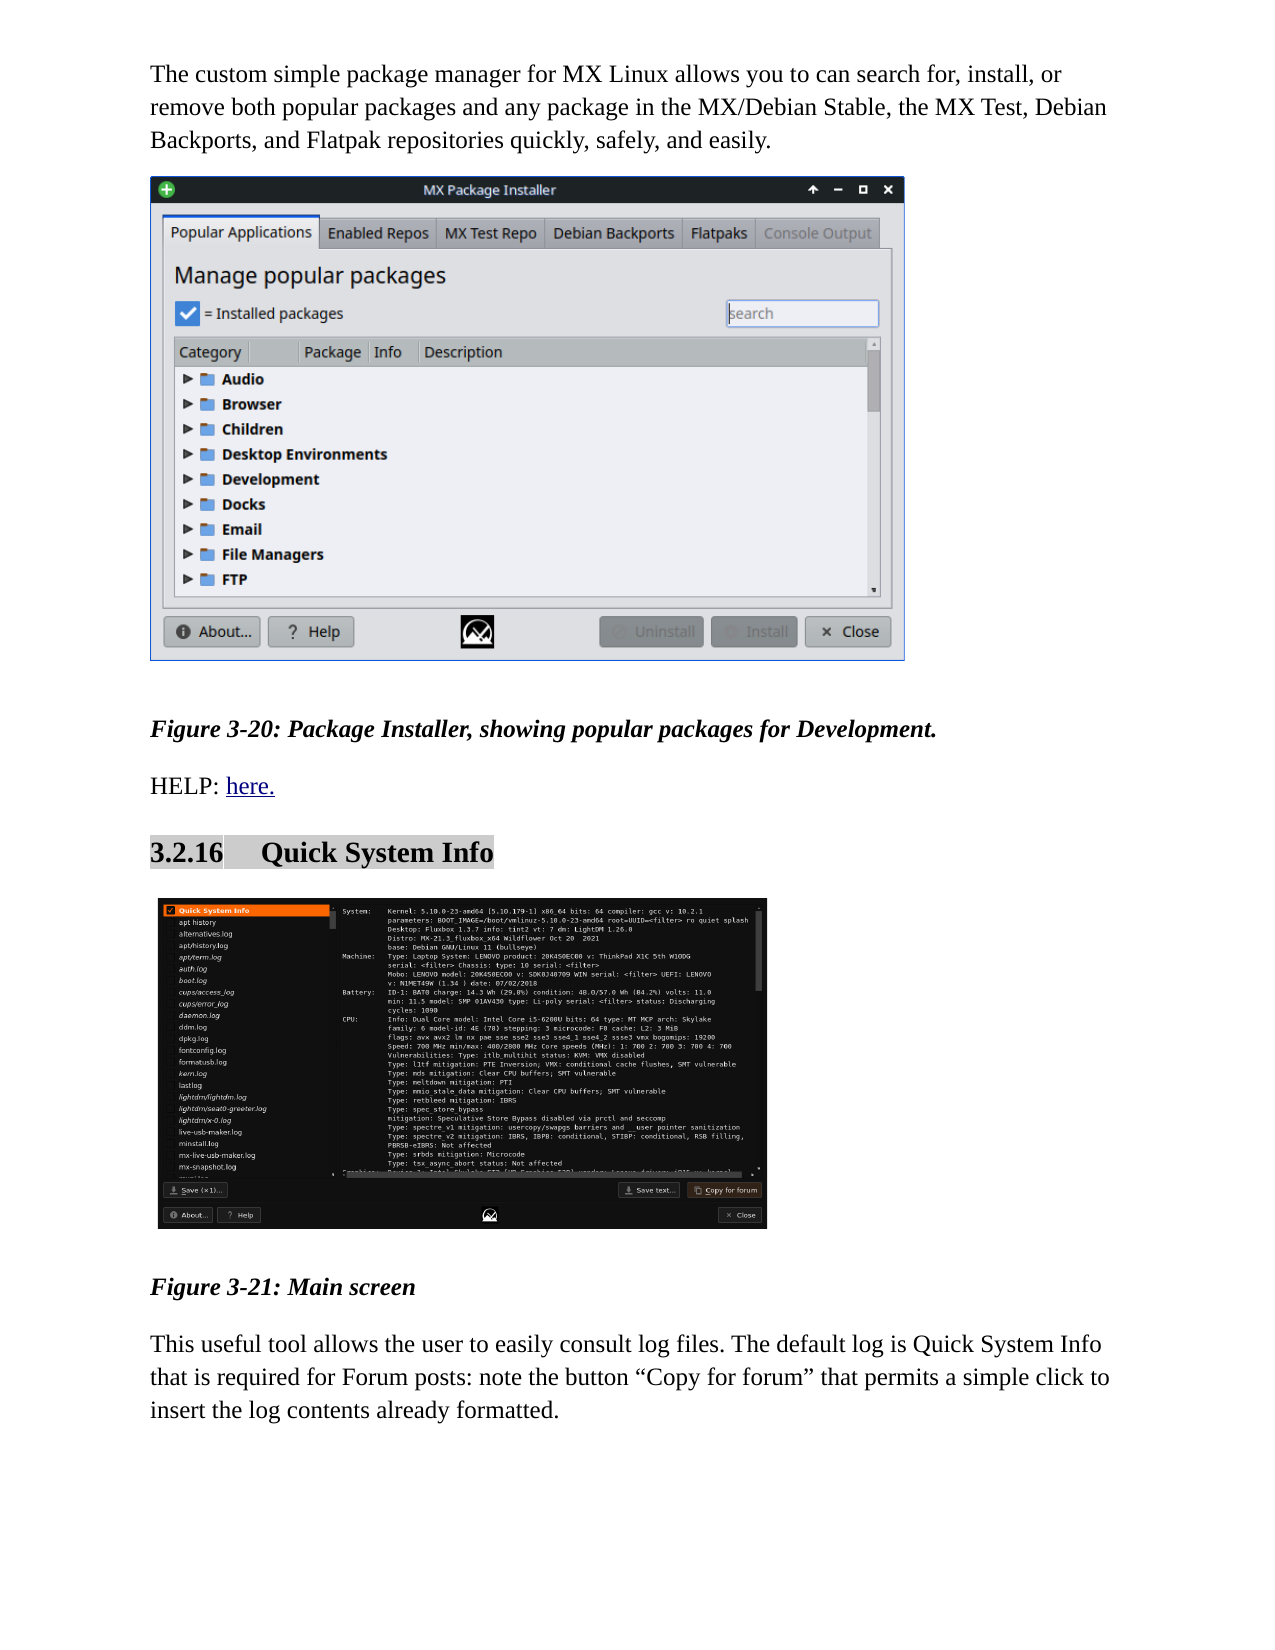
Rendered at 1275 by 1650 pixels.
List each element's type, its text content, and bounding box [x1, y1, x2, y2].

subtitle 3.2.16 Quick System Info [494, 835, 1125, 869]
text HELP: here. [150, 771, 1125, 800]
text This useful tool allows the user to easily consult log files. The default log is Quick System Info that is required for Forum posts: note the button “Copy for forum” that permits a simple click to insert the log contents already formatted. [150, 1329, 1125, 1424]
picture [157, 898, 768, 1229]
text Figure 3-20: Package Installer, showing popular packages for Development. [150, 714, 1110, 743]
text Figure 3-21: Main screen [150, 1272, 1110, 1301]
text The custom simple package manager for MX Linux allows you to can search for, install, or remove both popular packages and any package in the MX/Debian Stable, the MX Test, Debian Backports, and Flatpak repositories quickly, safely, and easily. [150, 59, 1125, 154]
picture [150, 176, 905, 661]
